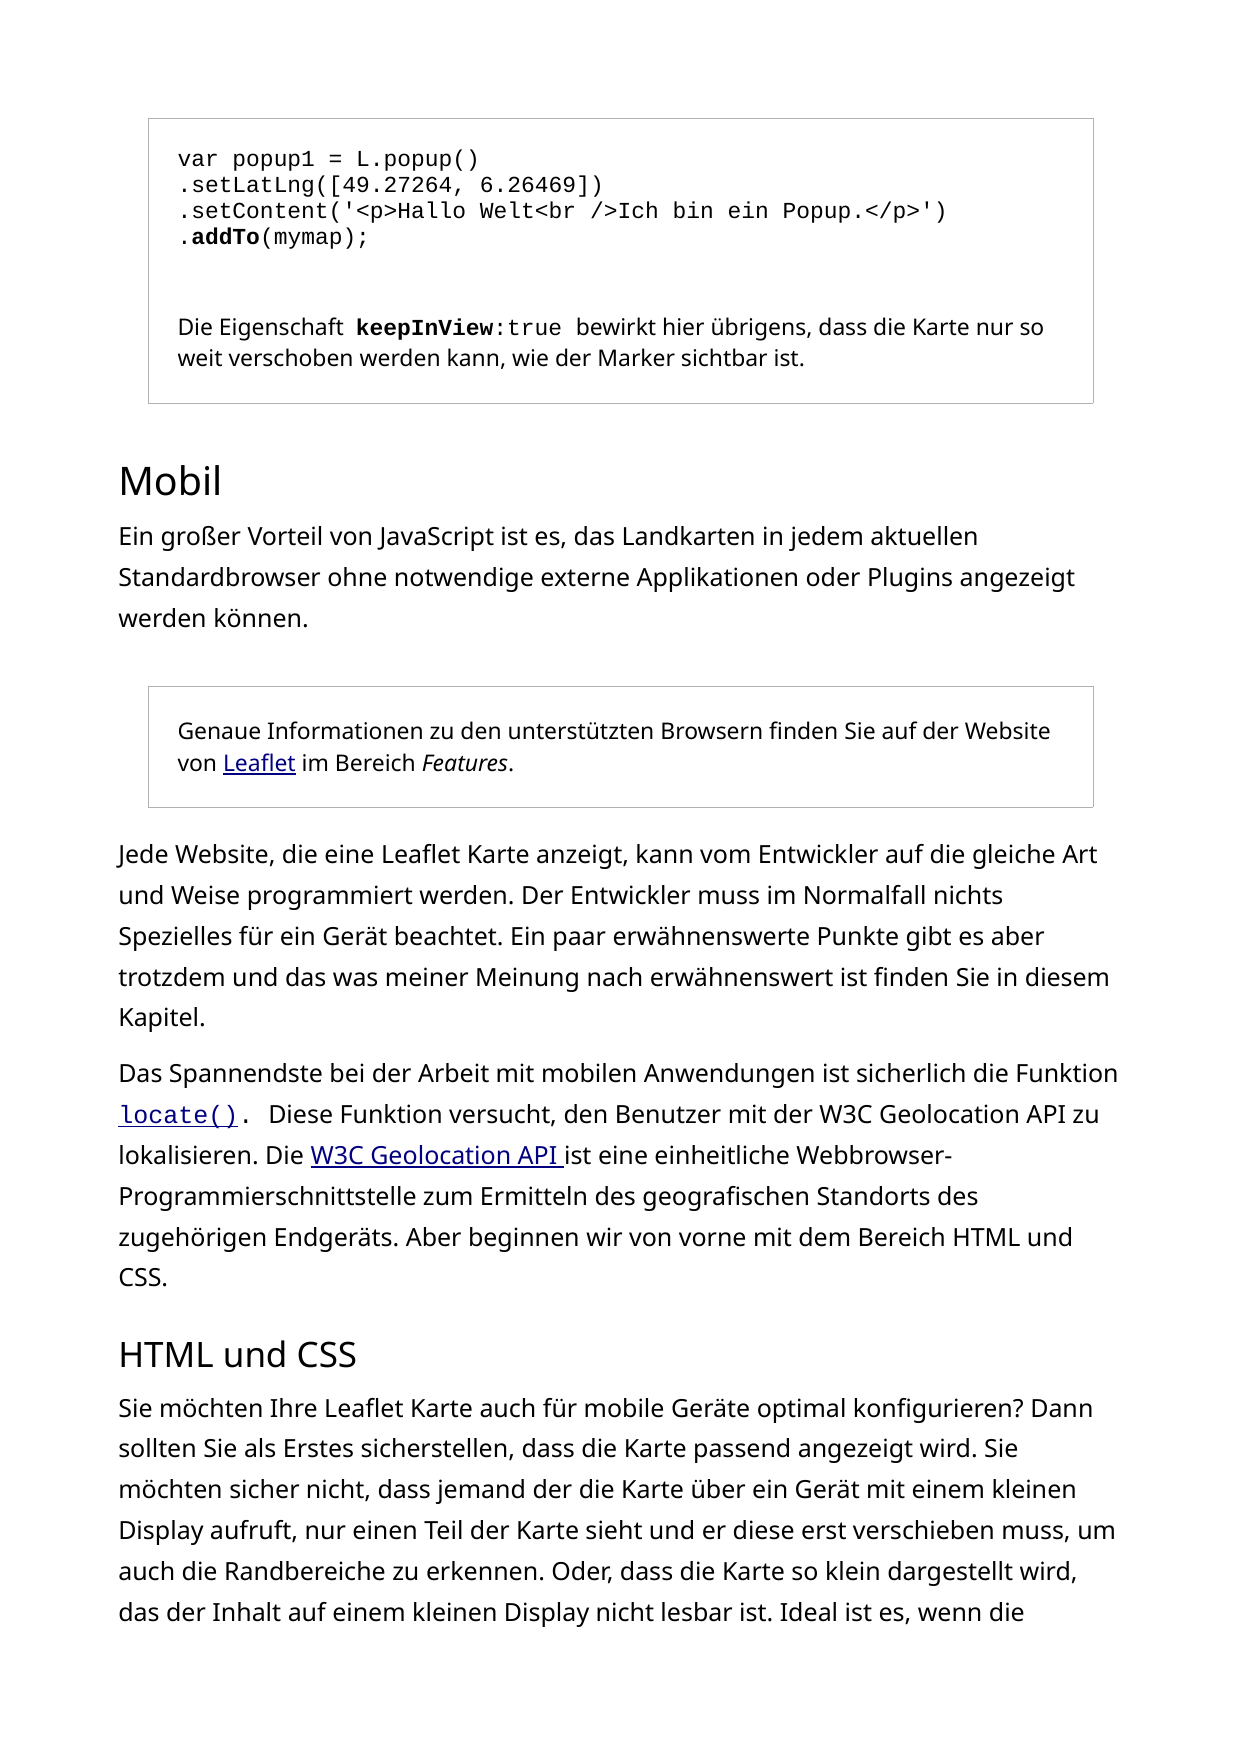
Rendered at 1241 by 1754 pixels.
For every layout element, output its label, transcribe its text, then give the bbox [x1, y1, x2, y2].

subtitle HTML und CSS [118, 1330, 1122, 1378]
text Das Spannendste bei der Arbeit mit mobilen Anwendungen ist sicherlich die Funktion locate(). Diese Funktion versucht, den Benutzer mit der W3C Geolocation API zu lokalisieren. Die W3C Geolocation API ist eine einheitliche Webbrowser-Programmierschnittstelle zum Ermitteln des geografischen Standorts des zugehörigen Endgeräts. Aber beginnen wir von vorne mit dem Bereich HTML und CSS. [118, 1056, 1122, 1294]
text Sie möchten Ihre Leaflet Karte auch für mobile Geräte optimal konfigurieren? Dann sollten Sie als Erstes sicherstellen, dass die Karte passend angezeigt wird. Sie möchten sicher nicht, dass jemand der die Karte über ein Gerät mit einem kleinen Display aufruft, nur einen Teil der Karte sieht und er diese erst verschieben muss, um auch die Randbereiche zu erkennen. Oder, dass die Karte so klein dargestellt wird, das der Inhalt auf einem kleinen Display nicht lesbar ist. Ideal ist es, wenn die [118, 1390, 1122, 1628]
text Die Eigenschaft keepInView:true bewirkt hier übrigens, dass die Karte nur so weit verschoben werden kann, wie der Marker sichtbar ist. [149, 281, 1093, 403]
text Jede Website, die eine Leaflet Karte anzeigt, kann vom Entwickler auf die gleiche Art und Weise programmiert werden. Der Entwickler muss im Normalfall nichts Spezielles für ein Gerät beachtet. Ein paar erwähnenswerte Punkte gibt es aber trotzdem und das was meiner Meinung nach erwähnenswert ist finden Sie in diesem Kapitel. [118, 837, 1122, 1034]
subtitle Mobil [118, 453, 1122, 507]
text Genaue Informationen zu den unterstützten Browsern finden Sie auf der Website von Leaflet im Bereich Features. [149, 687, 1093, 807]
text Ein großer Vorteil von JavaScript ist es, das Landkarten in jedem aktuellen Standardbrowser ohne notwendige externe Applikationen oder Plugins angezeigt werden können. [118, 519, 1122, 635]
text var popup1 = L.popup() .setLatLng([49.27264, 6.26469]) .setContent('<p>Hallo Welt<br />Ich bin ein Popup.</p>') .addTo(mymap); [149, 119, 1093, 251]
